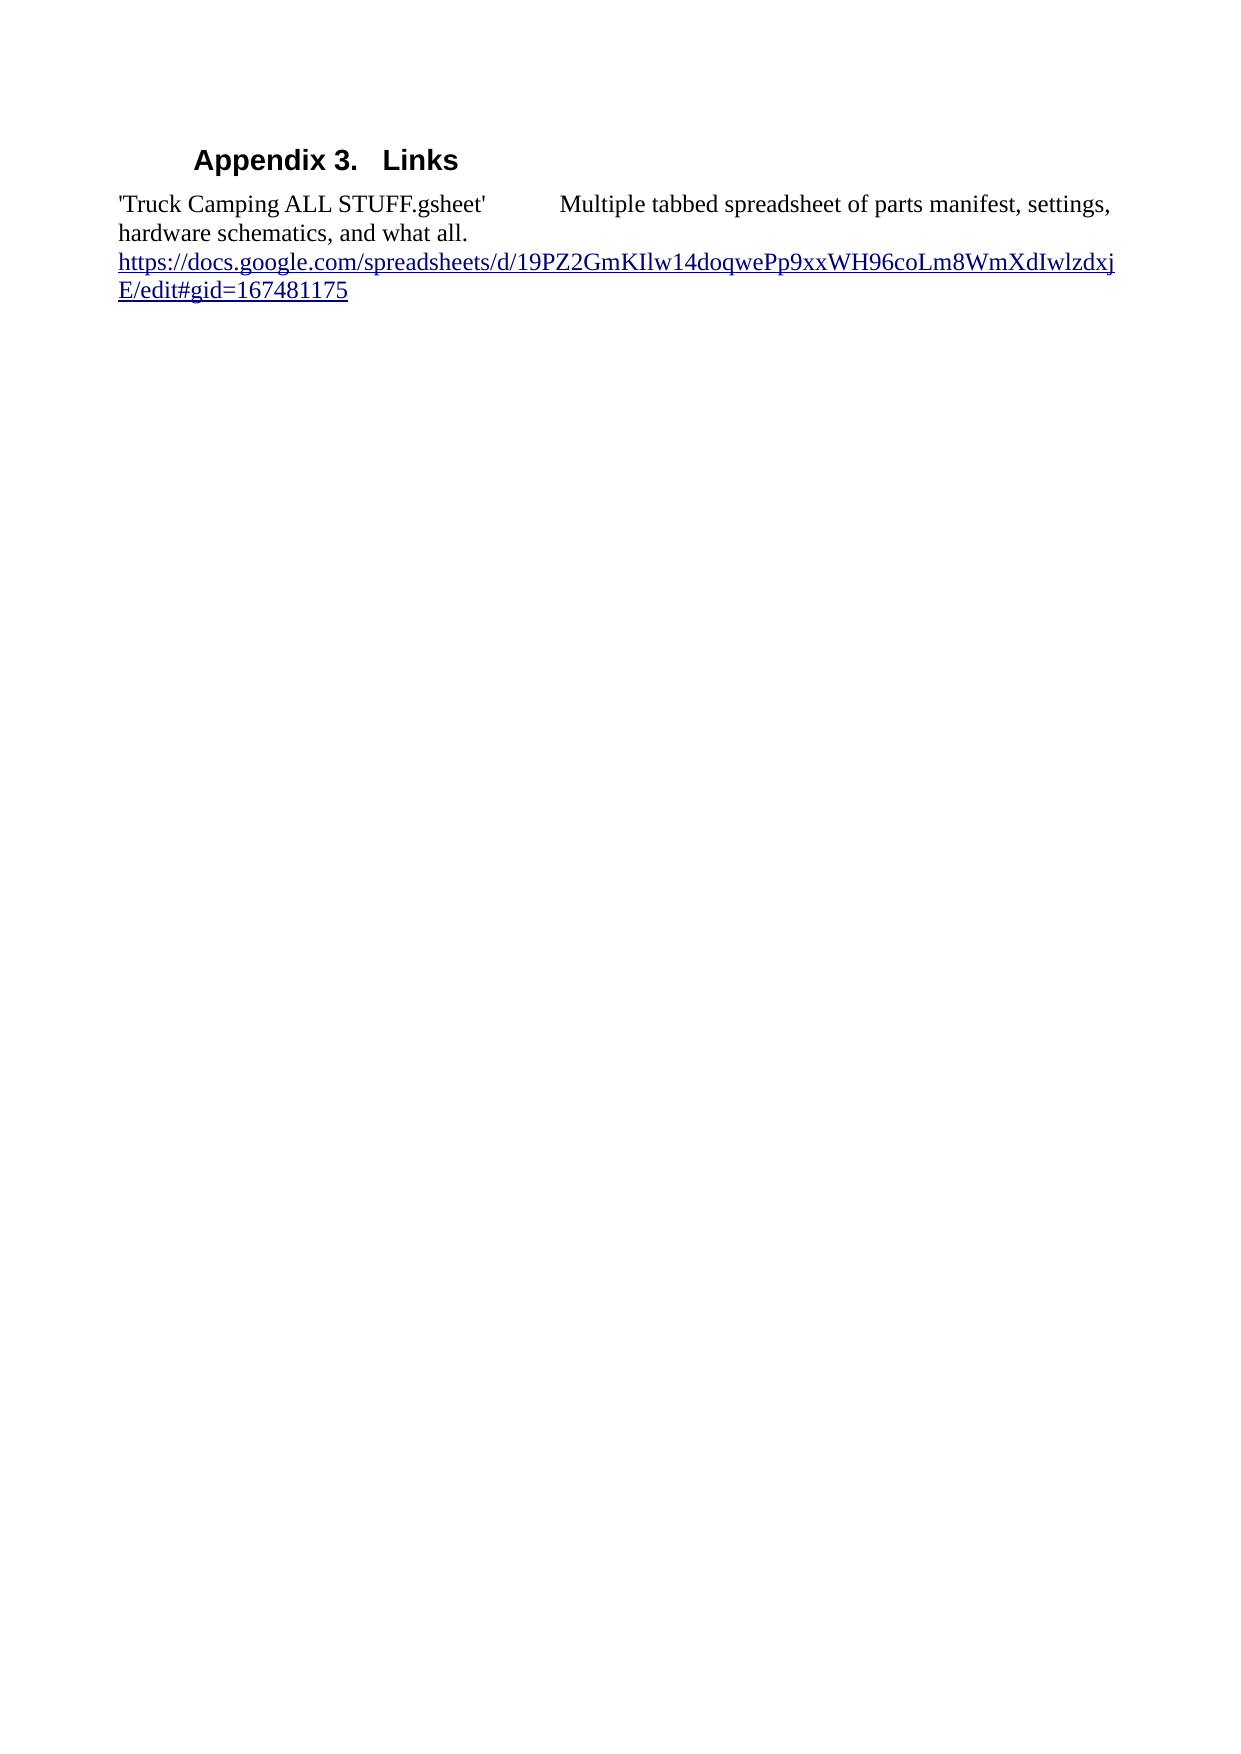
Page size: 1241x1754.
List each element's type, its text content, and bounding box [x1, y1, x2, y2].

text 'Truck Camping ALL STUFF.gsheet' Multiple tabbed spreadsheet of parts manifest, settings, hardware schematics, and what all. https://docs.google.com/spreadsheets/d/19PZ2GmKIlw14doqwePp9xxWH96coLm8WmXdIwlzdxjE/edit#gid=167481175 [118, 189, 1122, 304]
subtitle Appendix 3. Links [118, 143, 1122, 177]
